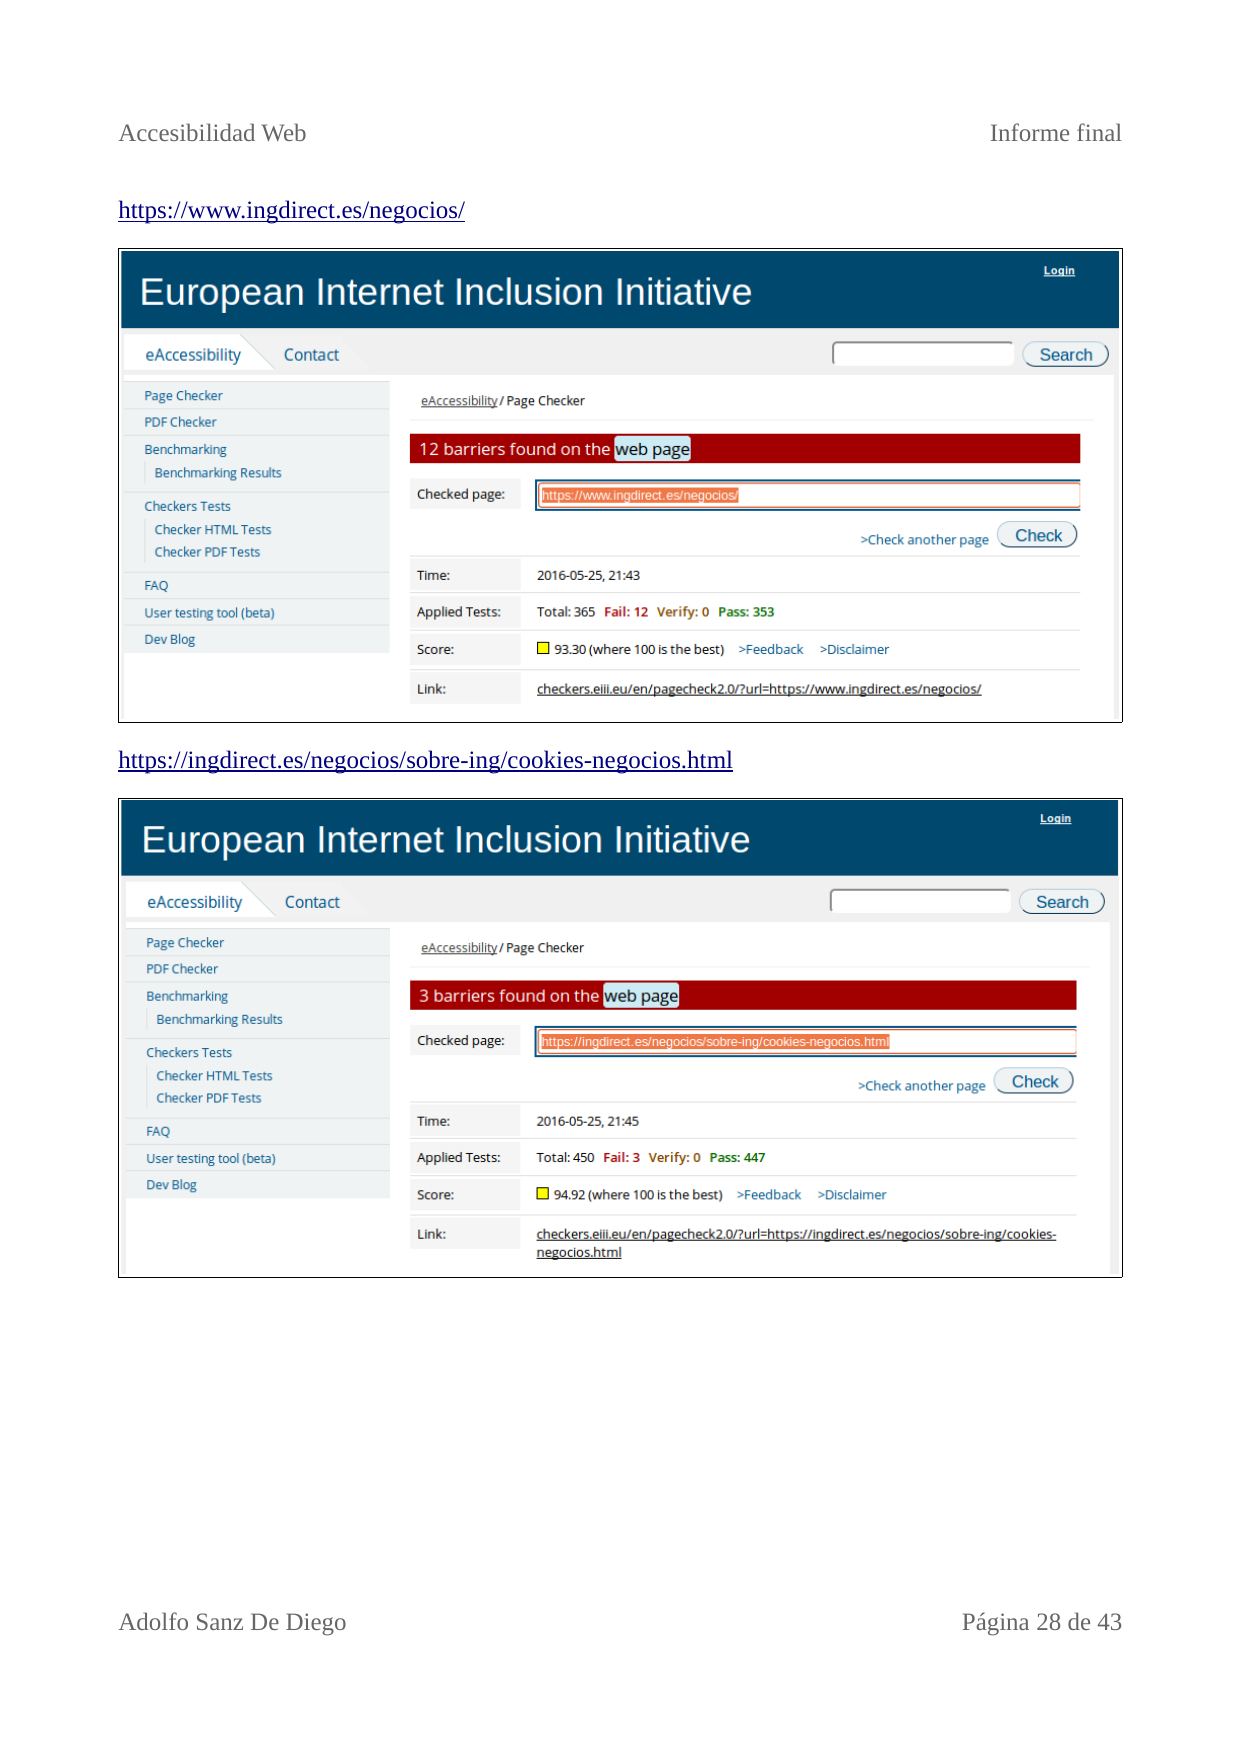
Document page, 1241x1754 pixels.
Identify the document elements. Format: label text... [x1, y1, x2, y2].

picture [265, 833, 304, 852]
picture [413, 285, 432, 304]
picture [648, 285, 652, 304]
picture [221, 285, 240, 312]
picture [1044, 267, 1075, 276]
picture [456, 827, 461, 852]
picture [456, 279, 461, 304]
picture [144, 827, 165, 852]
picture [121, 876, 1119, 1274]
picture [359, 285, 377, 304]
picture [626, 833, 642, 852]
picture [673, 833, 693, 852]
picture [562, 833, 581, 852]
picture [318, 279, 323, 304]
picture [121, 329, 1119, 719]
picture [514, 285, 531, 304]
picture [244, 833, 262, 852]
picture [142, 279, 163, 304]
picture [733, 285, 751, 304]
picture [584, 833, 601, 852]
picture [319, 827, 324, 852]
picture [713, 285, 731, 304]
picture [188, 285, 199, 304]
picture [1041, 815, 1071, 824]
picture [243, 285, 261, 304]
picture [168, 833, 185, 852]
picture [506, 278, 511, 304]
picture [414, 833, 432, 852]
picture [487, 833, 503, 852]
picture [166, 285, 184, 304]
picture [264, 285, 303, 304]
picture [674, 285, 694, 304]
picture [201, 833, 220, 852]
picture [434, 280, 444, 304]
picture [535, 285, 552, 304]
picture [190, 833, 200, 852]
picture [348, 828, 358, 852]
picture [694, 280, 710, 304]
picture [585, 285, 602, 304]
picture [347, 280, 357, 304]
picture [646, 828, 669, 852]
picture [223, 833, 241, 860]
picture [381, 833, 410, 852]
text https://www.ingdirect.es/negocios/ [118, 196, 1122, 224]
picture [554, 833, 559, 852]
picture [328, 833, 345, 852]
picture [466, 833, 482, 852]
picture [731, 833, 749, 852]
picture [535, 833, 551, 852]
picture [359, 833, 377, 852]
picture [434, 828, 444, 852]
picture [200, 285, 218, 304]
picture [693, 828, 729, 852]
picture [514, 833, 531, 852]
picture [555, 285, 560, 304]
text https://ingdirect.es/negocios/sobre-ing/cookies-negocios.html [118, 745, 1122, 774]
picture [380, 285, 409, 304]
picture [655, 280, 671, 304]
picture [327, 285, 344, 304]
picture [506, 826, 511, 852]
picture [487, 285, 503, 304]
picture [616, 827, 621, 852]
picture [617, 279, 622, 304]
picture [563, 285, 581, 304]
picture [627, 285, 643, 304]
picture [466, 285, 483, 304]
